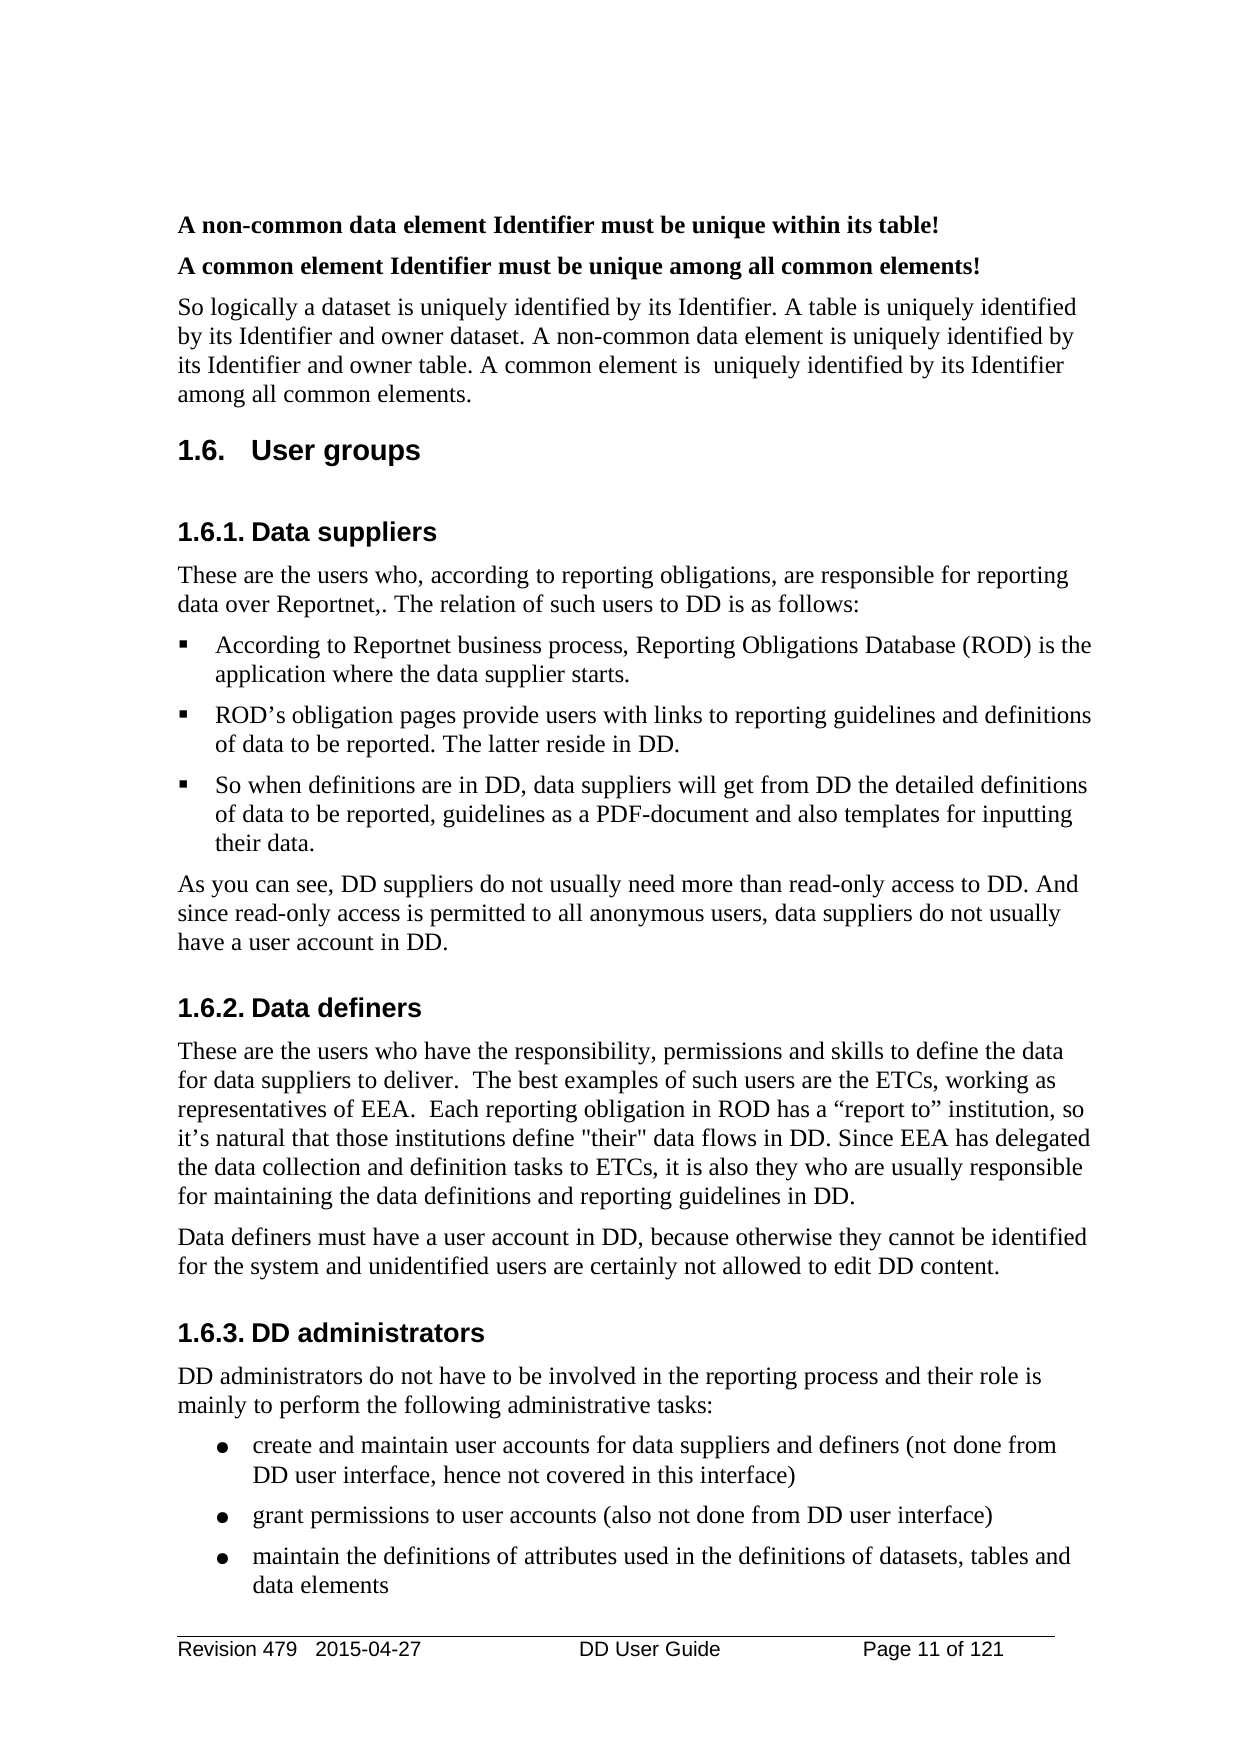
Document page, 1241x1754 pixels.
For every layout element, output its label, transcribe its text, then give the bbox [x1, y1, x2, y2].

list According to Reportnet business process, Reporting Obligations Database (ROD) is the application where the data supplier starts. [177, 630, 1092, 688]
subtitle Data definers [177, 992, 1092, 1023]
subtitle User groups [177, 433, 1092, 466]
text Data definers must have a user account in DD, because otherwise they cannot be identified for the system and unidentified users are certainly not allowed to edit DD content. [177, 1222, 1092, 1280]
list ROD’s obligation pages provide users with links to reporting guidelines and definitions of data to be reported. The latter reside in DD. [177, 699, 1092, 758]
text A non-common data element Identifier must be unique within its table! [177, 210, 1092, 239]
list create and maintain user accounts for data suppliers and definers (not done from DD user interface, hence not covered in this interface) [215, 1430, 1092, 1488]
text So logically a dataset is uniquely identified by its Identifier. A table is uniquely identified by its Identifier and owner dataset. A non-common data element is uniquely identified by its Identifier and owner table. A common element is uniquely identified by its Identifier among all common elements. [177, 292, 1092, 408]
subtitle Data suppliers [177, 516, 1092, 547]
list grant permissions to user accounts (also not done from DD user interface) [215, 1500, 1092, 1529]
text These are the users who have the responsibility, permissions and skills to define the data for data suppliers to deliver. The best examples of such users are the ETCs, working as representatives of EEA. Each reporting obligation in ROD has a “report to” institution, so it’s natural that those institutions define "their" data flows in DD. Since EEA has delegated the data collection and definition tasks to ETCs, it is also they who are usually responsible for maintaining the data definitions and reporting guidelines in DD. [177, 1036, 1092, 1210]
text These are the users who, according to reporting obligations, are responsible for reporting data over Reportnet,. The relation of such users to DD is as follows: [177, 560, 1092, 618]
text DD administrators do not have to be involved in the reporting process and their role is mainly to perform the following administrative tasks: [177, 1361, 1092, 1419]
list So when definitions are in DD, data suppliers will get from DD the detailed definitions of data to be reported, guidelines as a PDF-document and also templates for inputting their data. [177, 769, 1092, 857]
text As you can see, DD suppliers do not usually need more than read-only access to DD. And since read-only access is permitted to all anonymous users, data suppliers do not usually have a user account in DD. [177, 868, 1092, 956]
list maintain the definitions of attributes used in the definitions of datasets, tables and data elements [215, 1541, 1092, 1599]
subtitle DD administrators [177, 1317, 1092, 1348]
text A common element Identifier must be unique among all common elements! [177, 251, 1092, 280]
